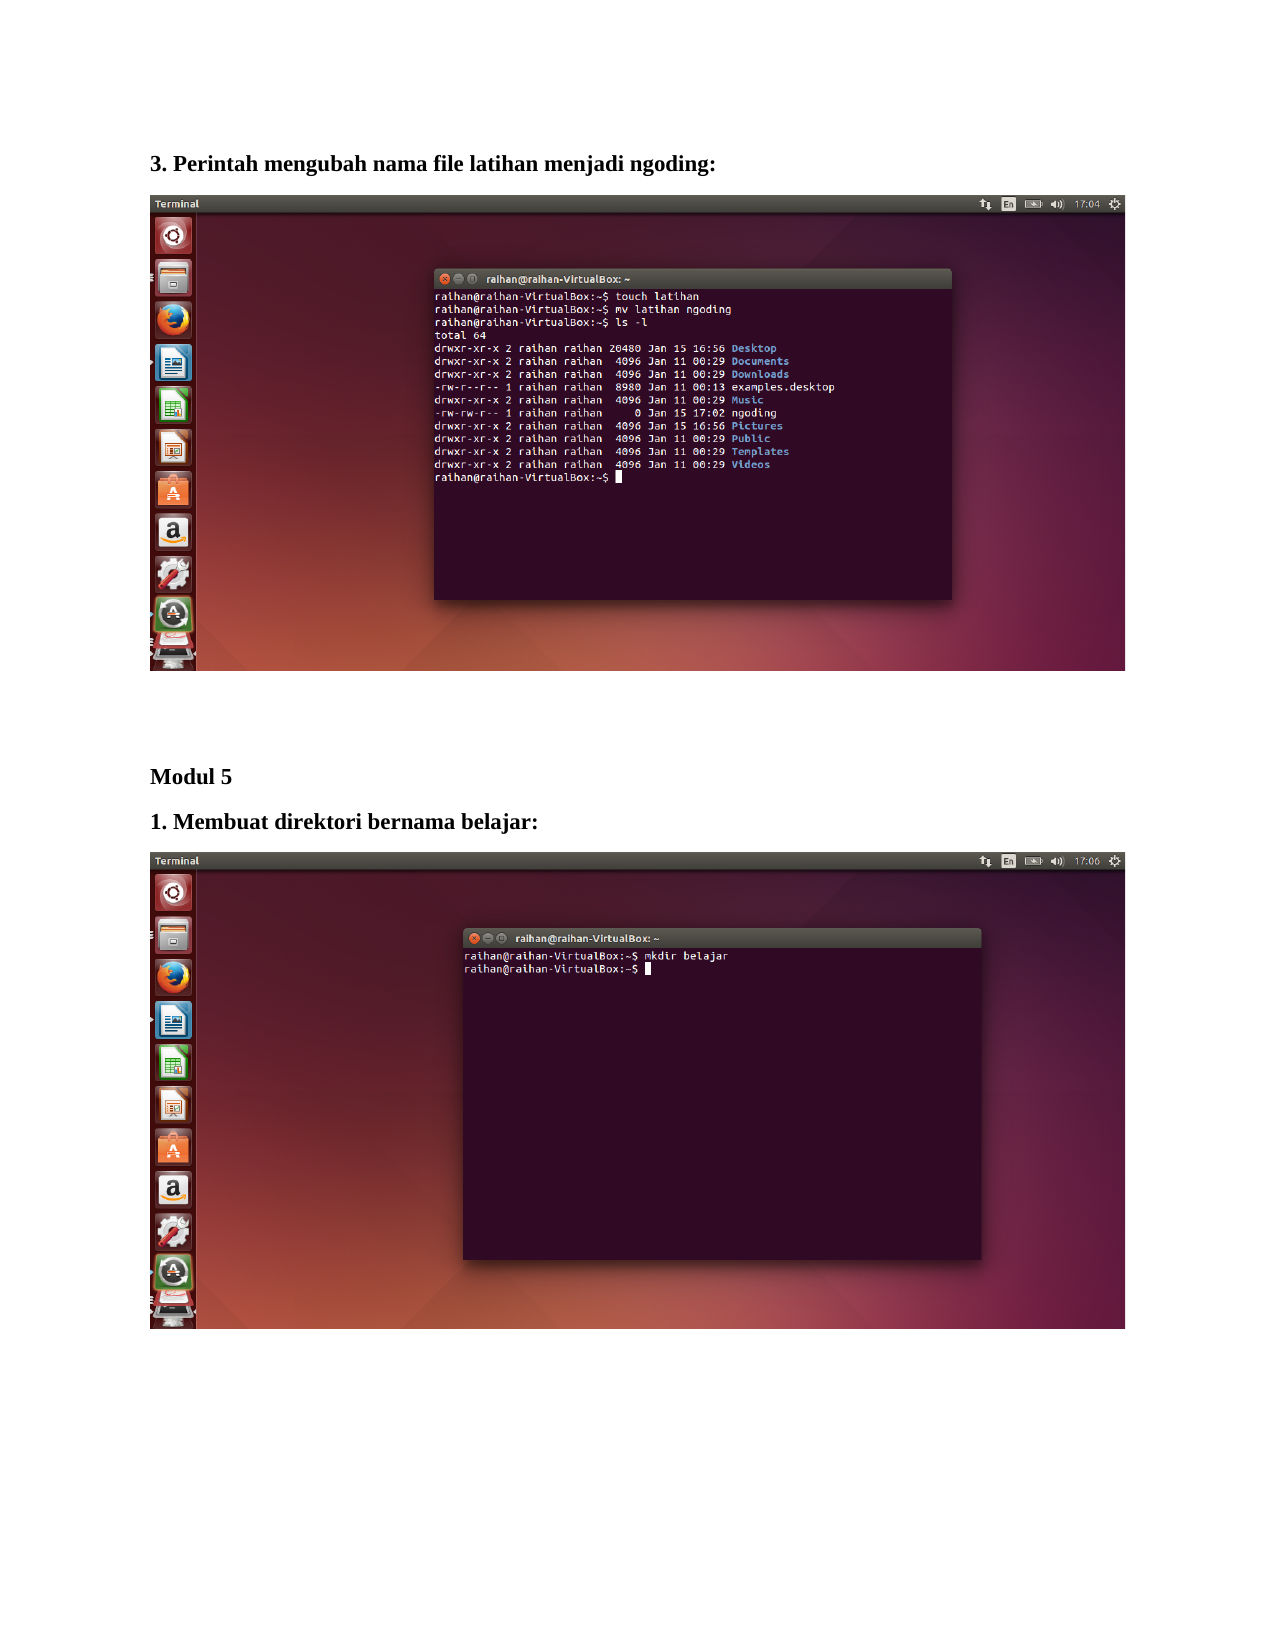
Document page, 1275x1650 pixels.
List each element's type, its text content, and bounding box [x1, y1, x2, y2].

text Modul 5 [150, 763, 1125, 789]
picture [150, 195, 1125, 671]
picture [150, 852, 1125, 1329]
text 3. Perintah mengubah nama file latihan menjadi ngoding: [150, 150, 1125, 176]
text 1. Membuat direktori bernama belajar: [150, 808, 1125, 834]
